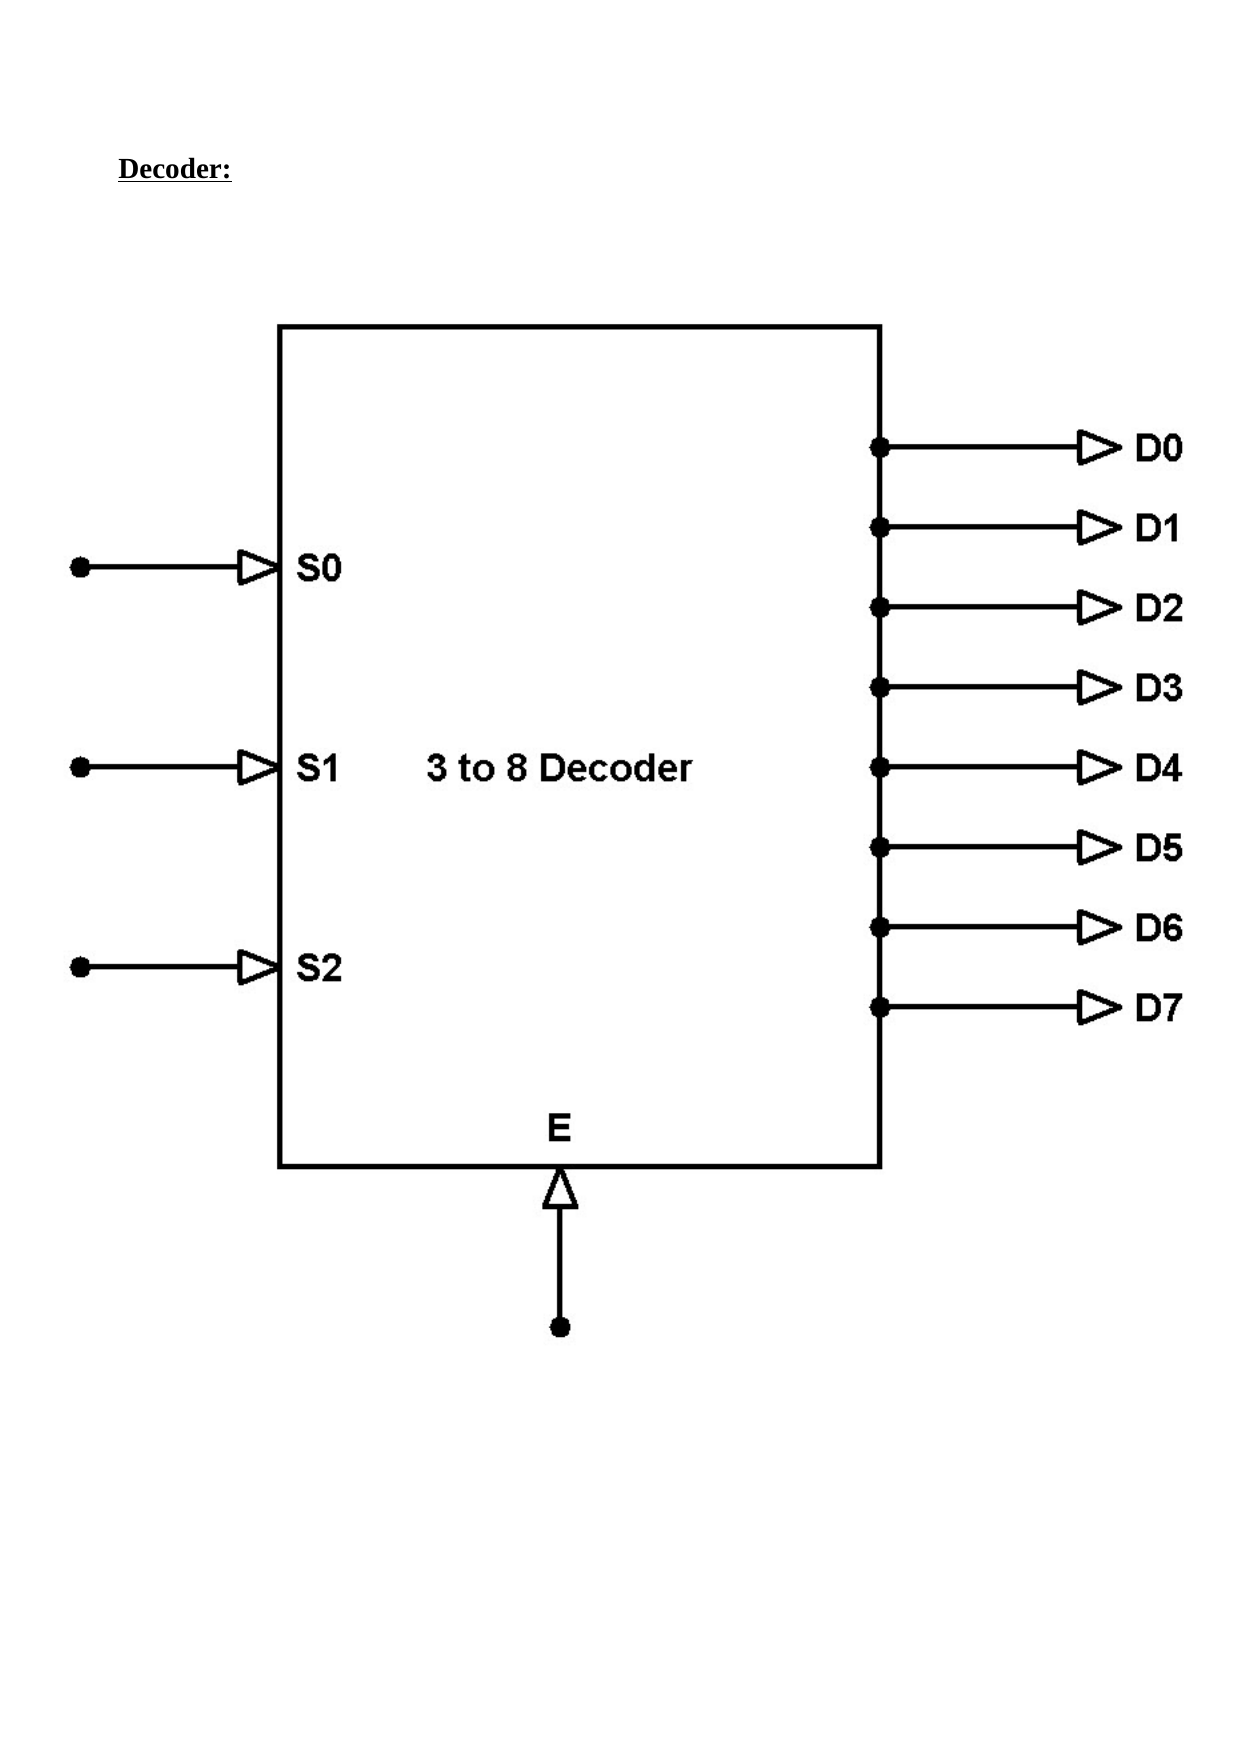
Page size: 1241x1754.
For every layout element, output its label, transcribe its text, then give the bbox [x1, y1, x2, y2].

text Decoder: [118, 152, 1122, 185]
picture [0, 247, 1241, 1408]
